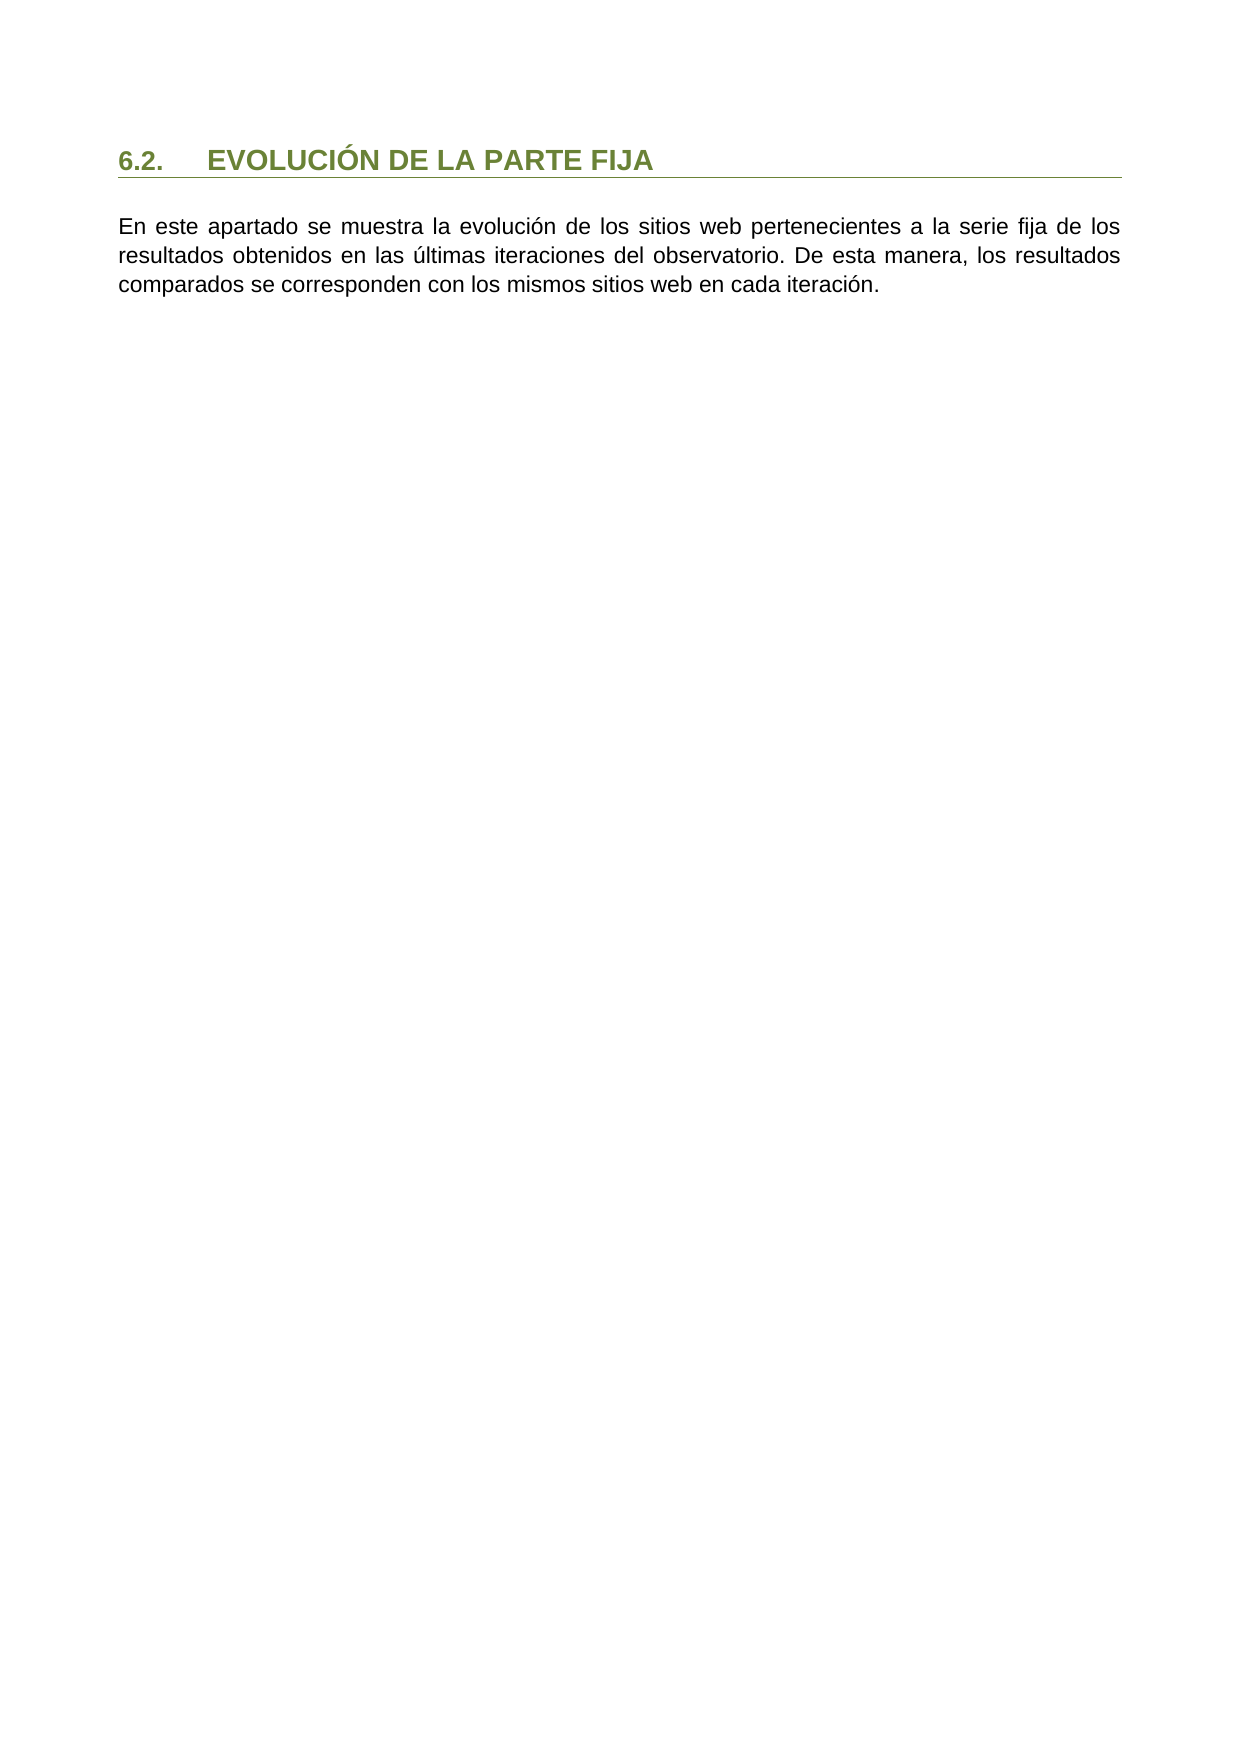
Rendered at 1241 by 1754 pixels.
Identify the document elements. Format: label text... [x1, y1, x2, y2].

subtitle EVOLUCIÓN DE LA PARTE FIJA [118, 143, 1122, 177]
text En este apartado se muestra la evolución de los sitios web pertenecientes a la serie fija de los resultados obtenidos en las últimas iteraciones del observatorio. De esta manera, los resultados comparados se corresponden con los mismos sitios web en cada iteración. [118, 213, 1122, 297]
